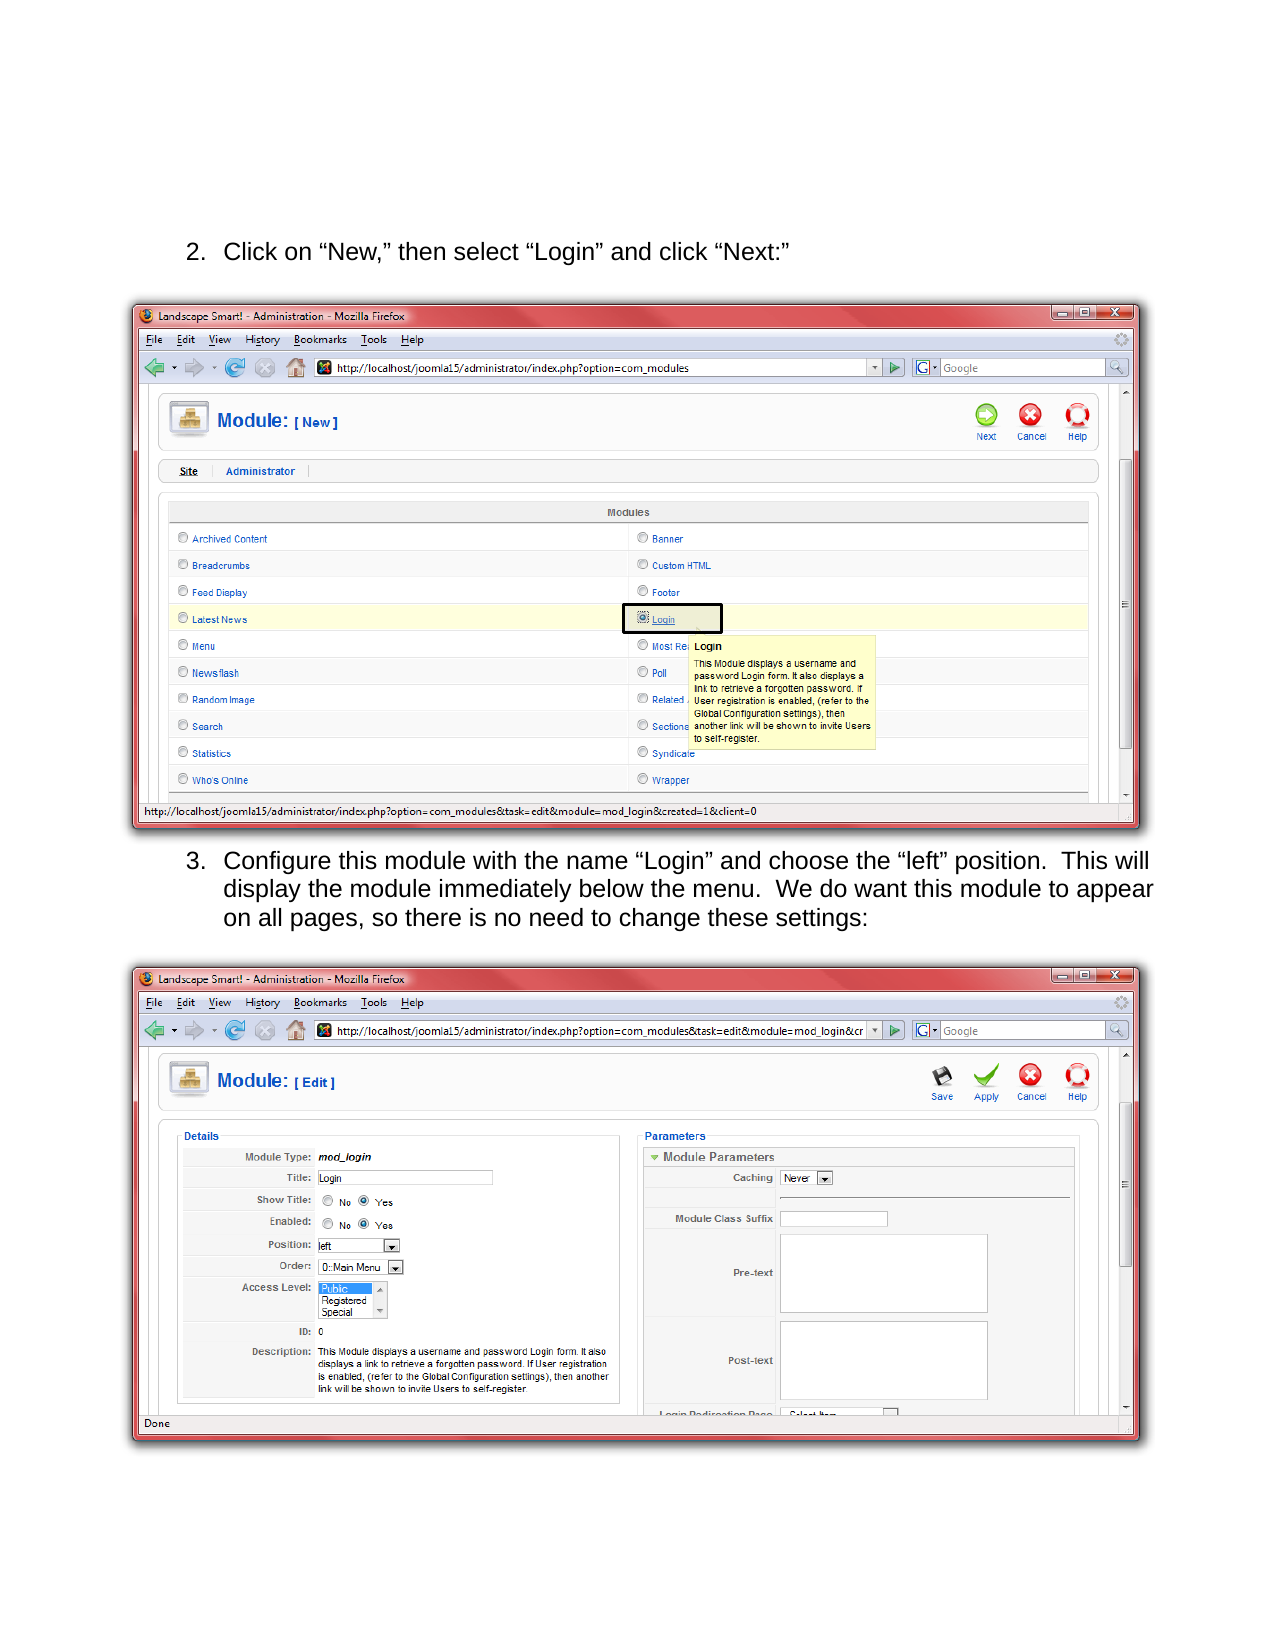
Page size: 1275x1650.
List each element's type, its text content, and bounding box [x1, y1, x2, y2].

picture [119, 954, 1156, 1457]
list Click on “New,” then select “Login” and click “Next:” [186, 237, 1157, 265]
list [186, 278, 1157, 290]
picture [119, 291, 1156, 845]
list Configure this module with the name “Login” and choose the “left” position. This will display the module immediately below the menu. We do want this module to appear on all pages, so there is no need to change these settings: [186, 846, 1157, 932]
